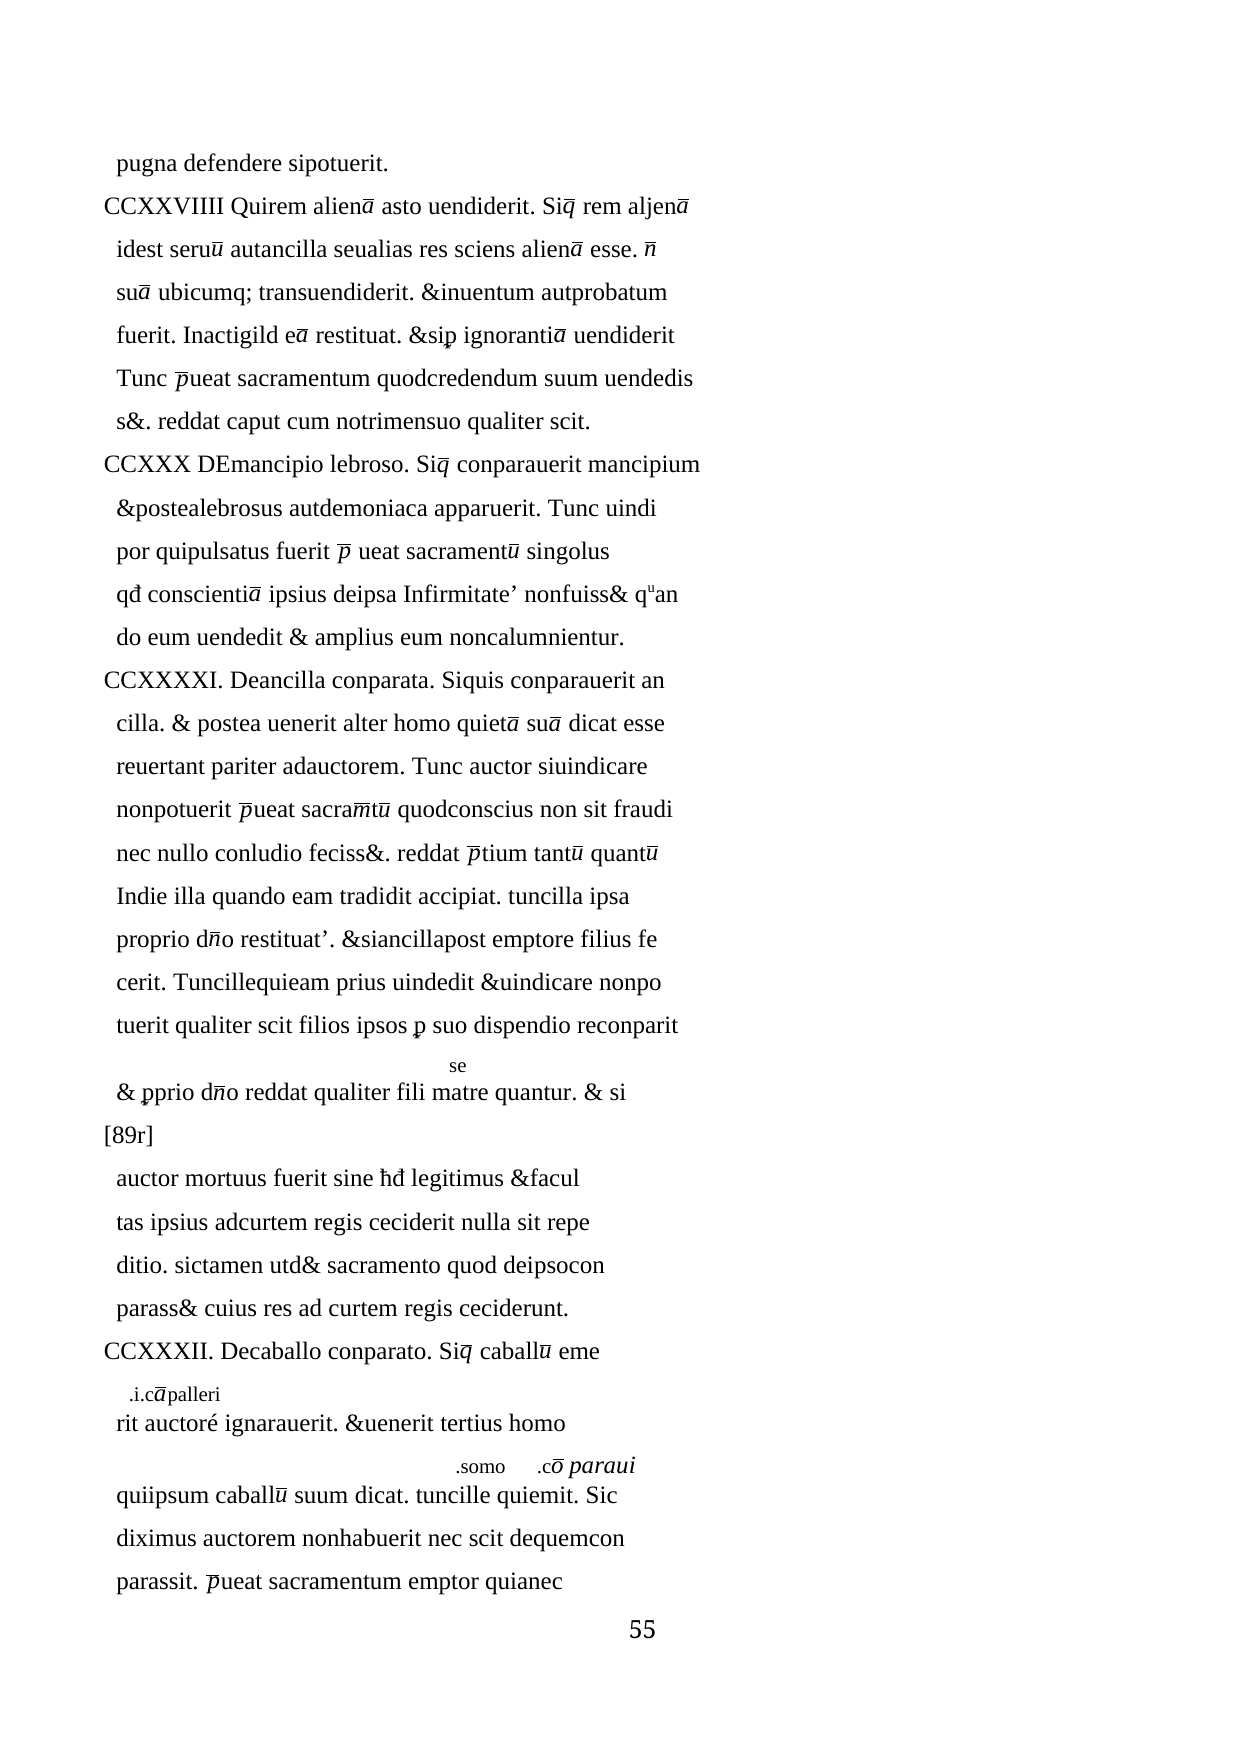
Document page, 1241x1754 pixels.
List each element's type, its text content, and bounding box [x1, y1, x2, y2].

text do eum uendedit & amplius eum noncalumnientur. [103, 622, 1211, 651]
text por quipulsatus fuerit ueat sacrament singolus [103, 536, 1211, 564]
text tas ipsius adcurtem regis ceciderit nulla sit repe [103, 1207, 1211, 1235]
text s&. reddat caput cum notrimensuo qualiter scit. [103, 406, 1211, 435]
text Indie illa quando eam tradidit accipiat. tuncilla ipsa [103, 881, 1211, 909]
text quiipsum caball suum dicat. tuncille quiemit. Sic [103, 1480, 1211, 1508]
text CCXXX DEmancipio lebroso. Si conparauerit mancipium [103, 449, 1211, 478]
text auctor mortuus fuerit sine ħđ legitimus &facul [103, 1163, 1211, 1192]
text su ubicumq; transuendiderit. &inuentum autprobatum [103, 277, 1211, 306]
text [89r] [103, 1120, 1211, 1149]
text Tunc ueat sacramentum quodcredendum suum uendedis [103, 363, 1211, 392]
text .somo .c [103, 1451, 1211, 1480]
text parassit. ueat sacramentum emptor quianec [103, 1566, 1211, 1595]
text .i.cpalleri [103, 1379, 1211, 1408]
text ditio. sictamen utd& sacramento quod deipsocon [103, 1250, 1211, 1278]
text se [103, 1053, 1211, 1077]
text reuertant pariter adauctorem. Tunc auctor siuindicare [103, 751, 1211, 780]
text CCXXXII. Decaballo conparato. Si caball eme [103, 1336, 1211, 1365]
text pugna defendere sipotuerit. [103, 148, 1211, 176]
text diximus auctorem nonhabuerit nec scit dequemcon [103, 1523, 1211, 1552]
text rit auctoré ignarauerit. &uenerit tertius homo [103, 1408, 1211, 1437]
text nonpotuerit ueat sacrat quodconscius non sit fraudi [103, 794, 1211, 823]
text tuerit qualiter scit filios ipsos ᵱ suo dispendio reconparit [103, 1010, 1211, 1039]
text idest seru autancilla seualias res sciens alien esse. [103, 234, 1211, 263]
text CCXXVIIII Quirem alien asto uendiderit. Si rem aljen [103, 191, 1211, 219]
text nec nullo conludio feciss&. reddat tium tant quant [103, 838, 1211, 866]
text &postealebrosus autdemoniaca apparuerit. Tunc uindi [103, 493, 1211, 521]
text fuerit. Inactigild e restituat. &siᵱ ignoranti uendiderit [103, 320, 1211, 349]
text & ᵱprio do reddat qualiter fili matre quantur. & si [103, 1077, 1211, 1106]
text parass& cuius res ad curtem regis ceciderunt. [103, 1293, 1211, 1322]
text CCXXXXI. Deancilla conparata. Siquis conparauerit an [103, 665, 1211, 694]
text cerit. Tuncillequieam prius uindedit &uindicare nonpo [103, 967, 1211, 996]
text qđ conscienti ipsius deipsa Infirmitate’ nonfuiss& quan [103, 579, 1211, 608]
text proprio do restituat’. &siancillapost emptore filius fe [103, 924, 1211, 953]
text cilla. & postea uenerit alter homo quiet su dicat esse [103, 708, 1211, 737]
